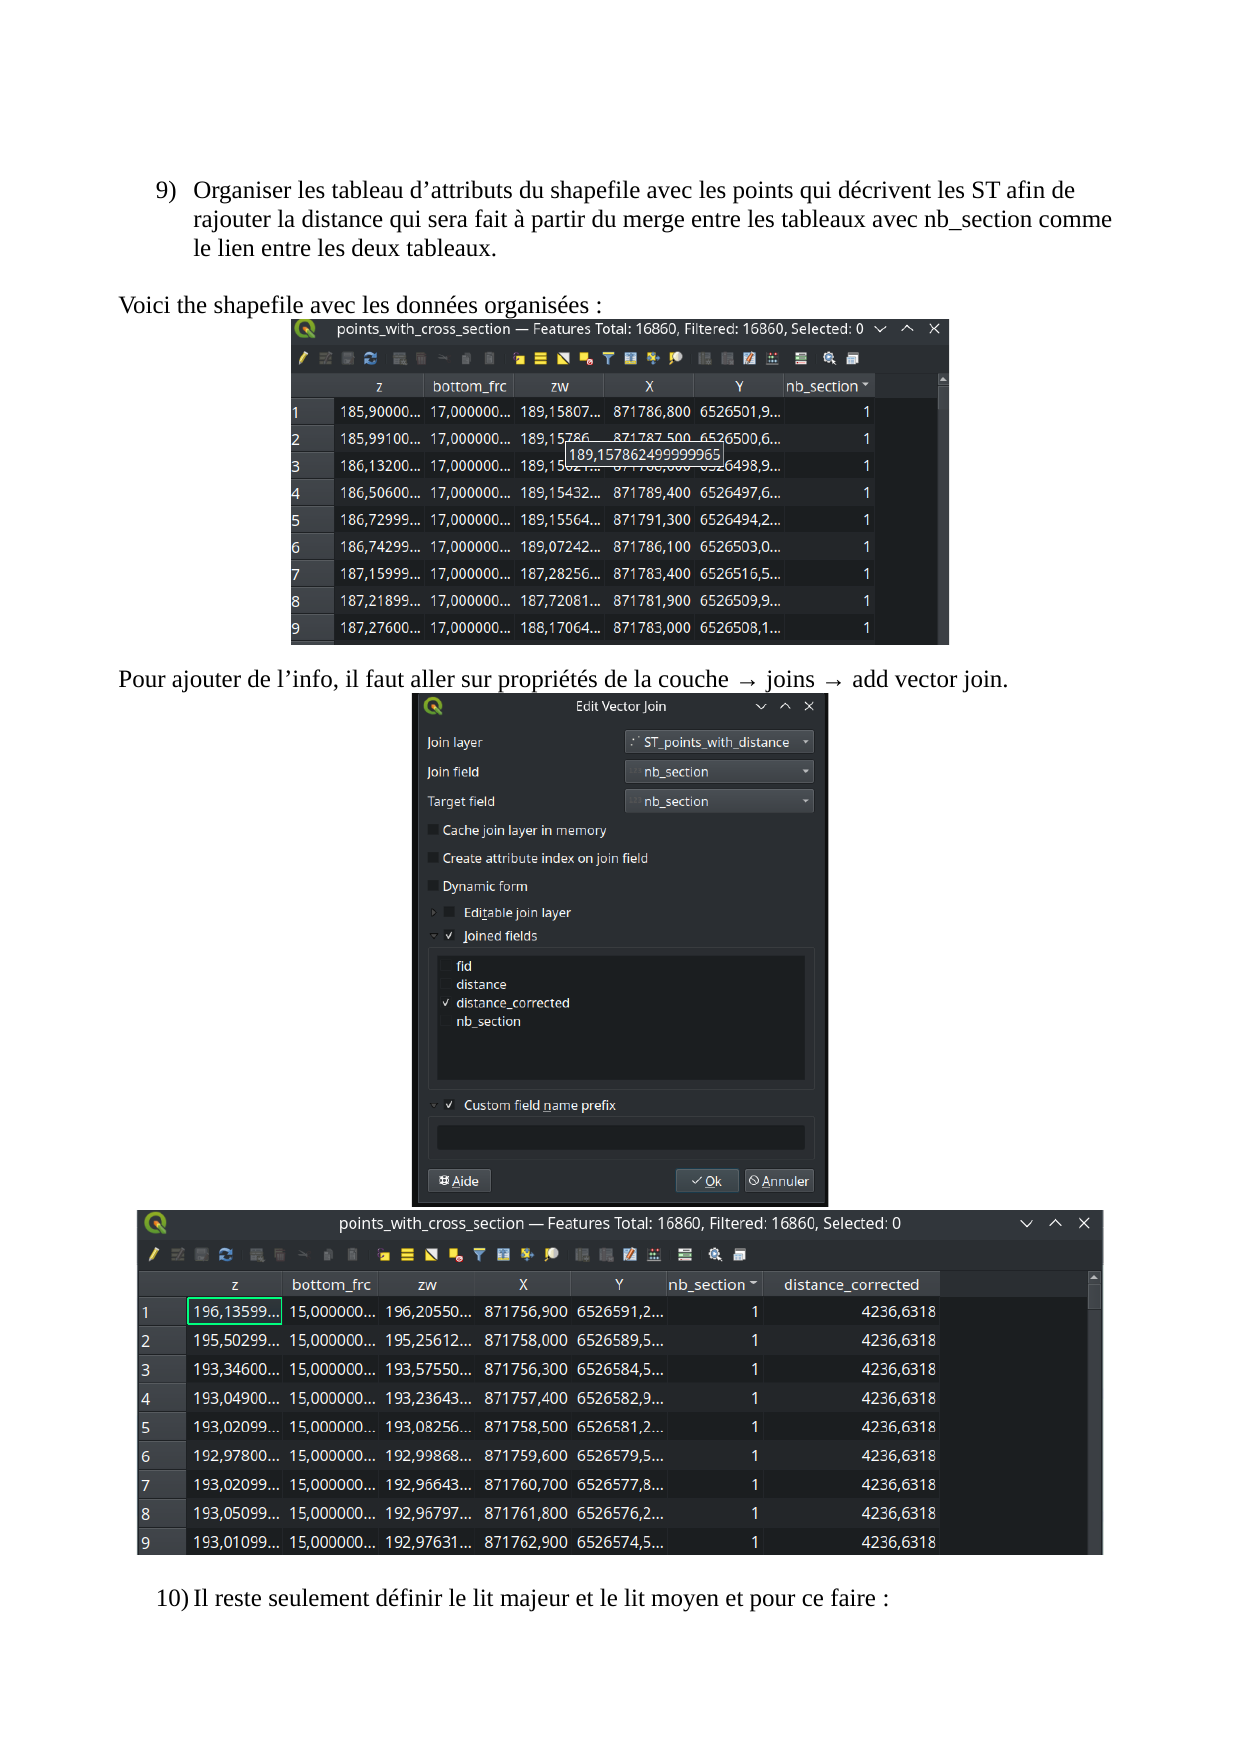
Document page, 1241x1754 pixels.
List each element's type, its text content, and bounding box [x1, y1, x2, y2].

text Voici the shapefile avec les données organisées : [118, 291, 1122, 319]
list Il reste seulement définir le lit majeur et le lit moyen et pour ce faire : [156, 1583, 1122, 1612]
picture [291, 319, 950, 645]
picture [136, 1210, 1104, 1555]
text Pour ajouter de l’info, il faut aller sur propriétés de la couche → joins → add vector join. [118, 664, 1122, 693]
picture [411, 693, 829, 1207]
list Organiser les tableau d’attributs du shapefile avec les points qui décrivent les ST afin de rajouter la distance qui sera fait à partir du merge entre les tableaux avec nb_section comme le lien entre les deux tableaux. [156, 176, 1122, 262]
